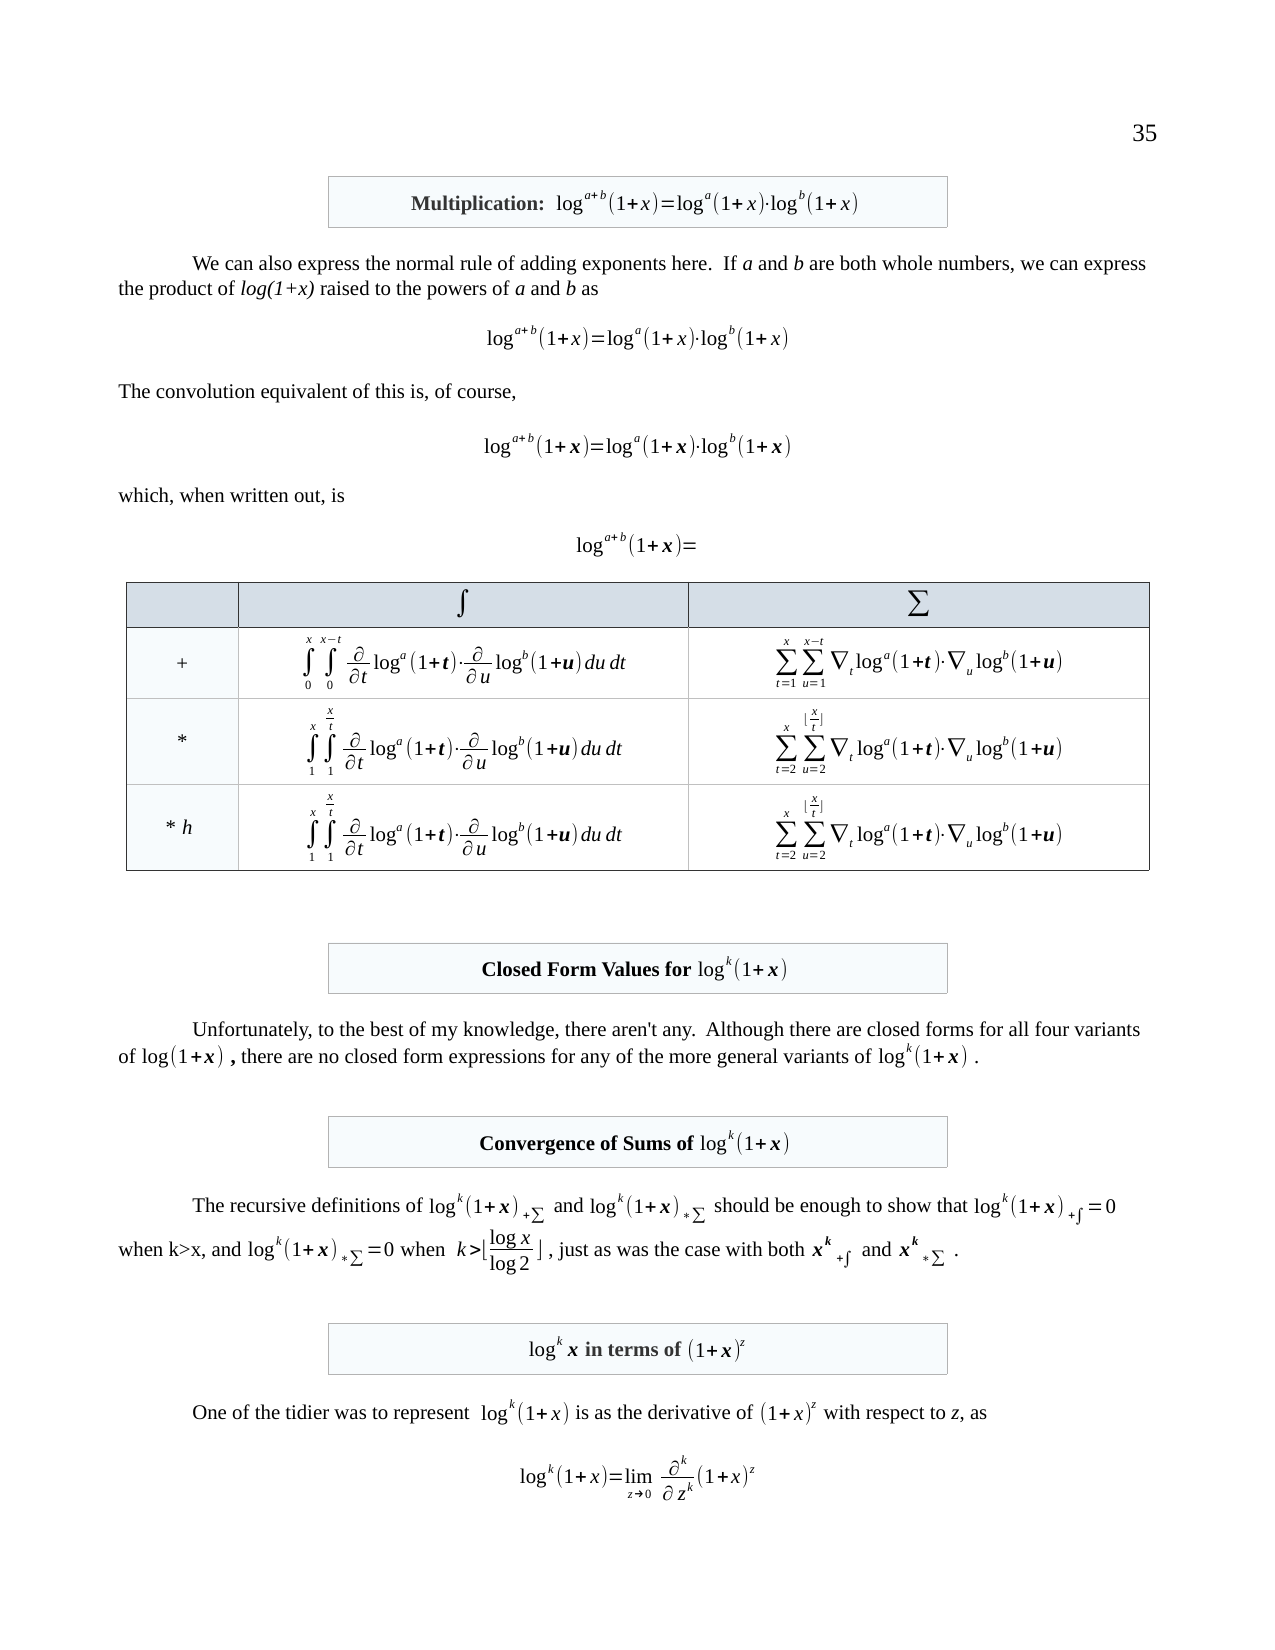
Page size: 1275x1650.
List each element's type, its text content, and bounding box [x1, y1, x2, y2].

text Convergence of Sums of [329, 1117, 947, 1167]
table_header [127, 583, 238, 627]
text The convolution equivalent of this is, of course, [118, 379, 1157, 403]
table_cell [239, 699, 688, 784]
text The recursive definitions ofandshould be enough to show thatwhen k>x, andwhen , just as was the case with bothand. [118, 1191, 1157, 1275]
table_cell * [127, 785, 238, 870]
text Multiplication: [329, 177, 947, 227]
text We can also express the normal rule of adding exponents here. If a and b are both whole numbers, we can express the product of log(1+x) raised to the powers of a and b as [118, 251, 1157, 299]
table_cell [689, 699, 1149, 784]
table_header [239, 583, 688, 627]
table_cell [689, 628, 1149, 698]
text in terms of [329, 1324, 947, 1374]
table_cell + [127, 628, 238, 698]
table_header [689, 583, 1149, 627]
text Closed Form Values for [329, 944, 947, 993]
table_cell * [127, 699, 238, 784]
table_cell [239, 785, 688, 870]
text One of the tidier was to represent is as the derivative ofwith respect to z, as [118, 1398, 1157, 1425]
table_cell [239, 628, 688, 698]
text which, when written out, is [118, 483, 1157, 507]
table_cell [689, 785, 1149, 870]
text Unfortunately, to the best of my knowledge, there aren't any. Although there are closed forms for all four variants of, there are no closed form expressions for any of the more general variants of. [118, 1017, 1157, 1068]
